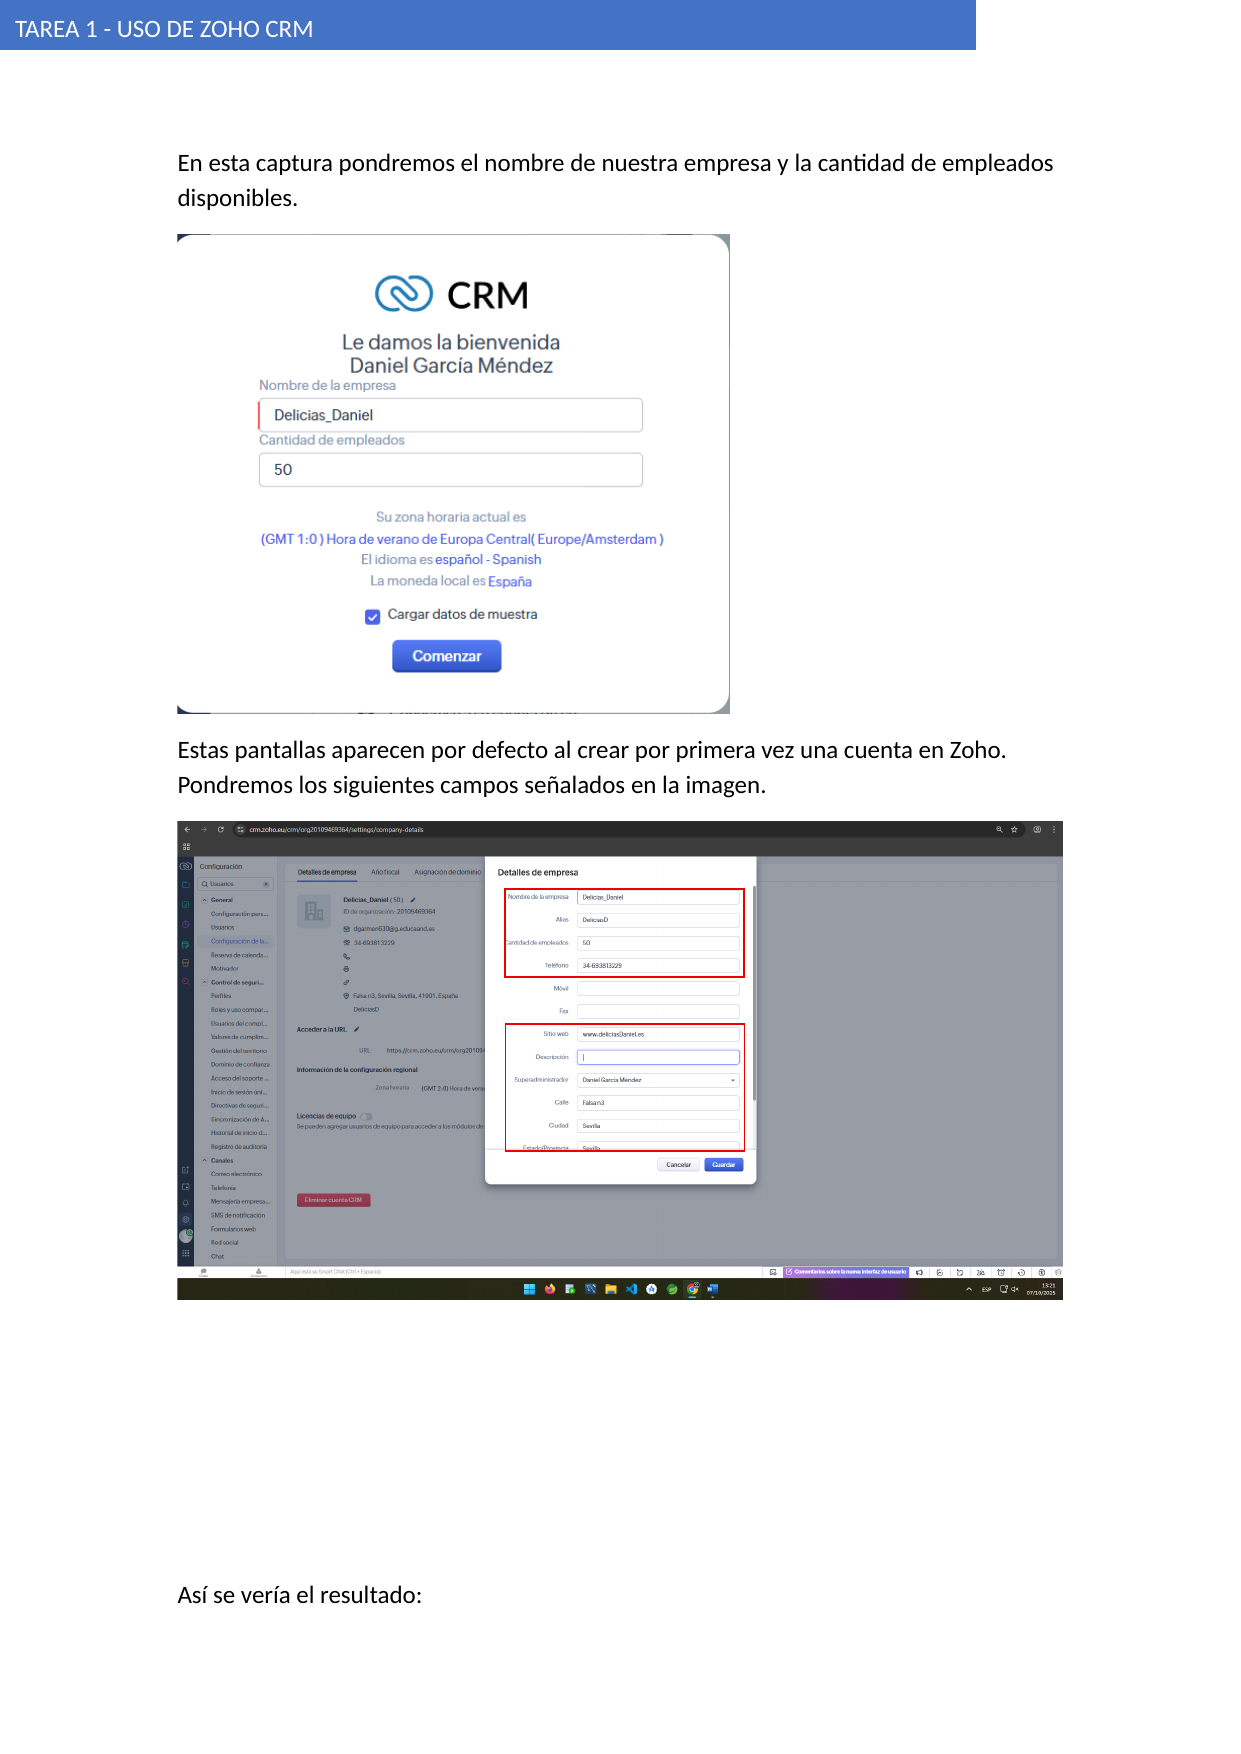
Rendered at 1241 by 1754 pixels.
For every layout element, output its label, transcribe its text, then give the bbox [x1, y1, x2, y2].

text Estas pantallas aparecen por defecto al crear por primera vez una cuenta en Zoho. Pondremos los siguientes campos señalados en la imagen. [177, 734, 1063, 800]
text Así se vería el resultado: [177, 1579, 1063, 1609]
text En esta captura pondremos el nombre de nuestra empresa y la cantidad de empleados disponibles. [177, 148, 1063, 213]
